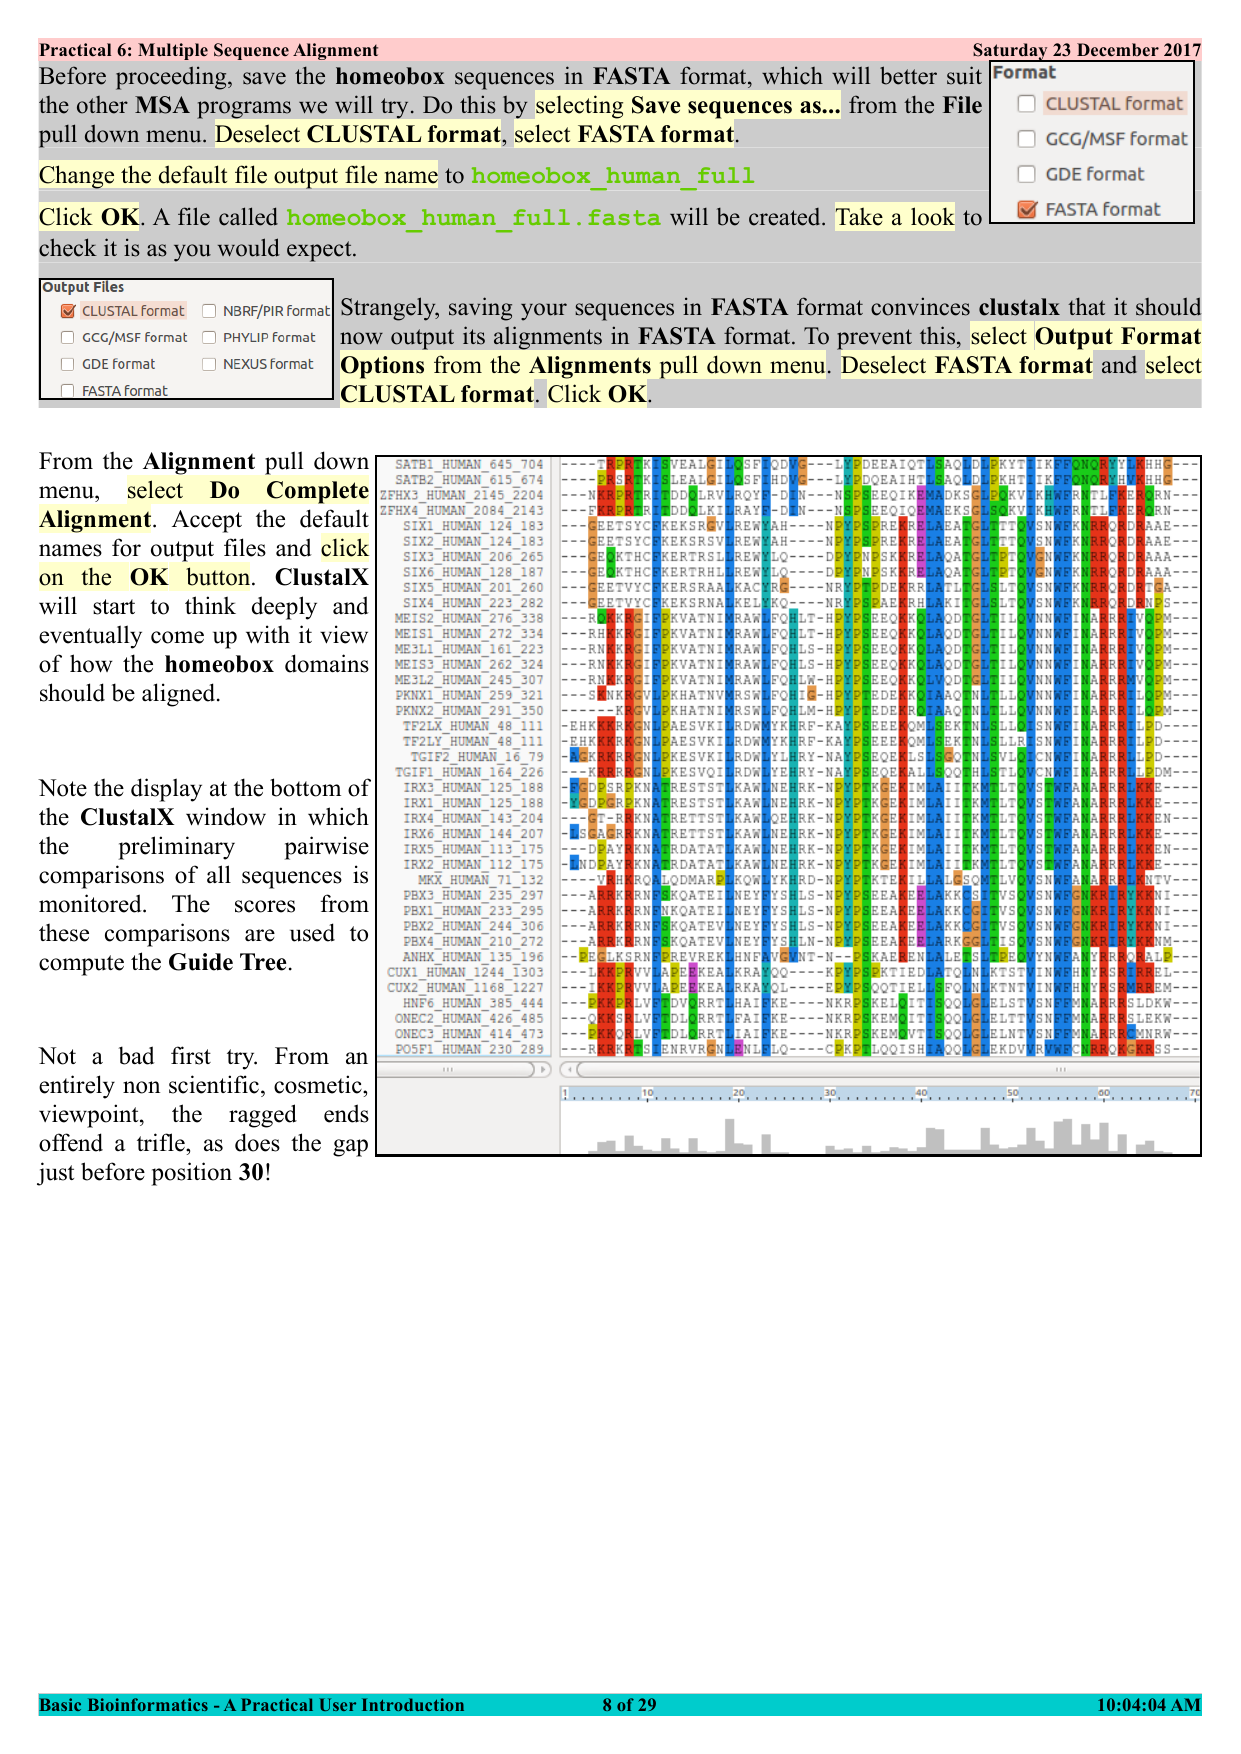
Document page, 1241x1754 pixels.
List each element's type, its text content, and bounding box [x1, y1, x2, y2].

text Click OK. A file called homeobox_human_full.fasta will be created. Take a look to check it is as you would expect. [38, 202, 1202, 262]
picture [377, 457, 1200, 1154]
text Note the display at the bottom of the ClustalX window in which the preliminary pairwise comparisons of all sequences is monitored. The scores from these comparisons are used to compute the Guide Tree. [38, 772, 375, 976]
text Change the default file output file name to homeobox_human_full [38, 159, 989, 191]
text From the Alignment pull down menu, select Do Complete Alignment. Accept the default names for output files and click on the OK button. ClustalX will start to think deeply and eventually come up with it view of how the homeobox domains should be aligned. [38, 446, 1202, 707]
picture [991, 62, 1193, 222]
picture [41, 280, 332, 398]
text Not a bad first try. From an entirely non scientific, cosmetic, viewpoint, the ragged ends offend a trifle, as does the gap just before position 30! [38, 1041, 1202, 1186]
text Strangely, saving your sequences in FASTA format convinces clustalx that it should now output its alignments in FASTA format. To prevent this, select Output Format Options from the Alignments pull down menu. Deselect FASTA format and select CLUSTAL format. Click OK. [38, 279, 1202, 408]
text Before proceeding, save the homeobox sequences in FASTA format, which will better suit the other MSA programs we will try. Do this by selecting Save sequences as... from the File pull down menu. Deselect CLUSTAL format, select FASTA format. [38, 61, 989, 148]
